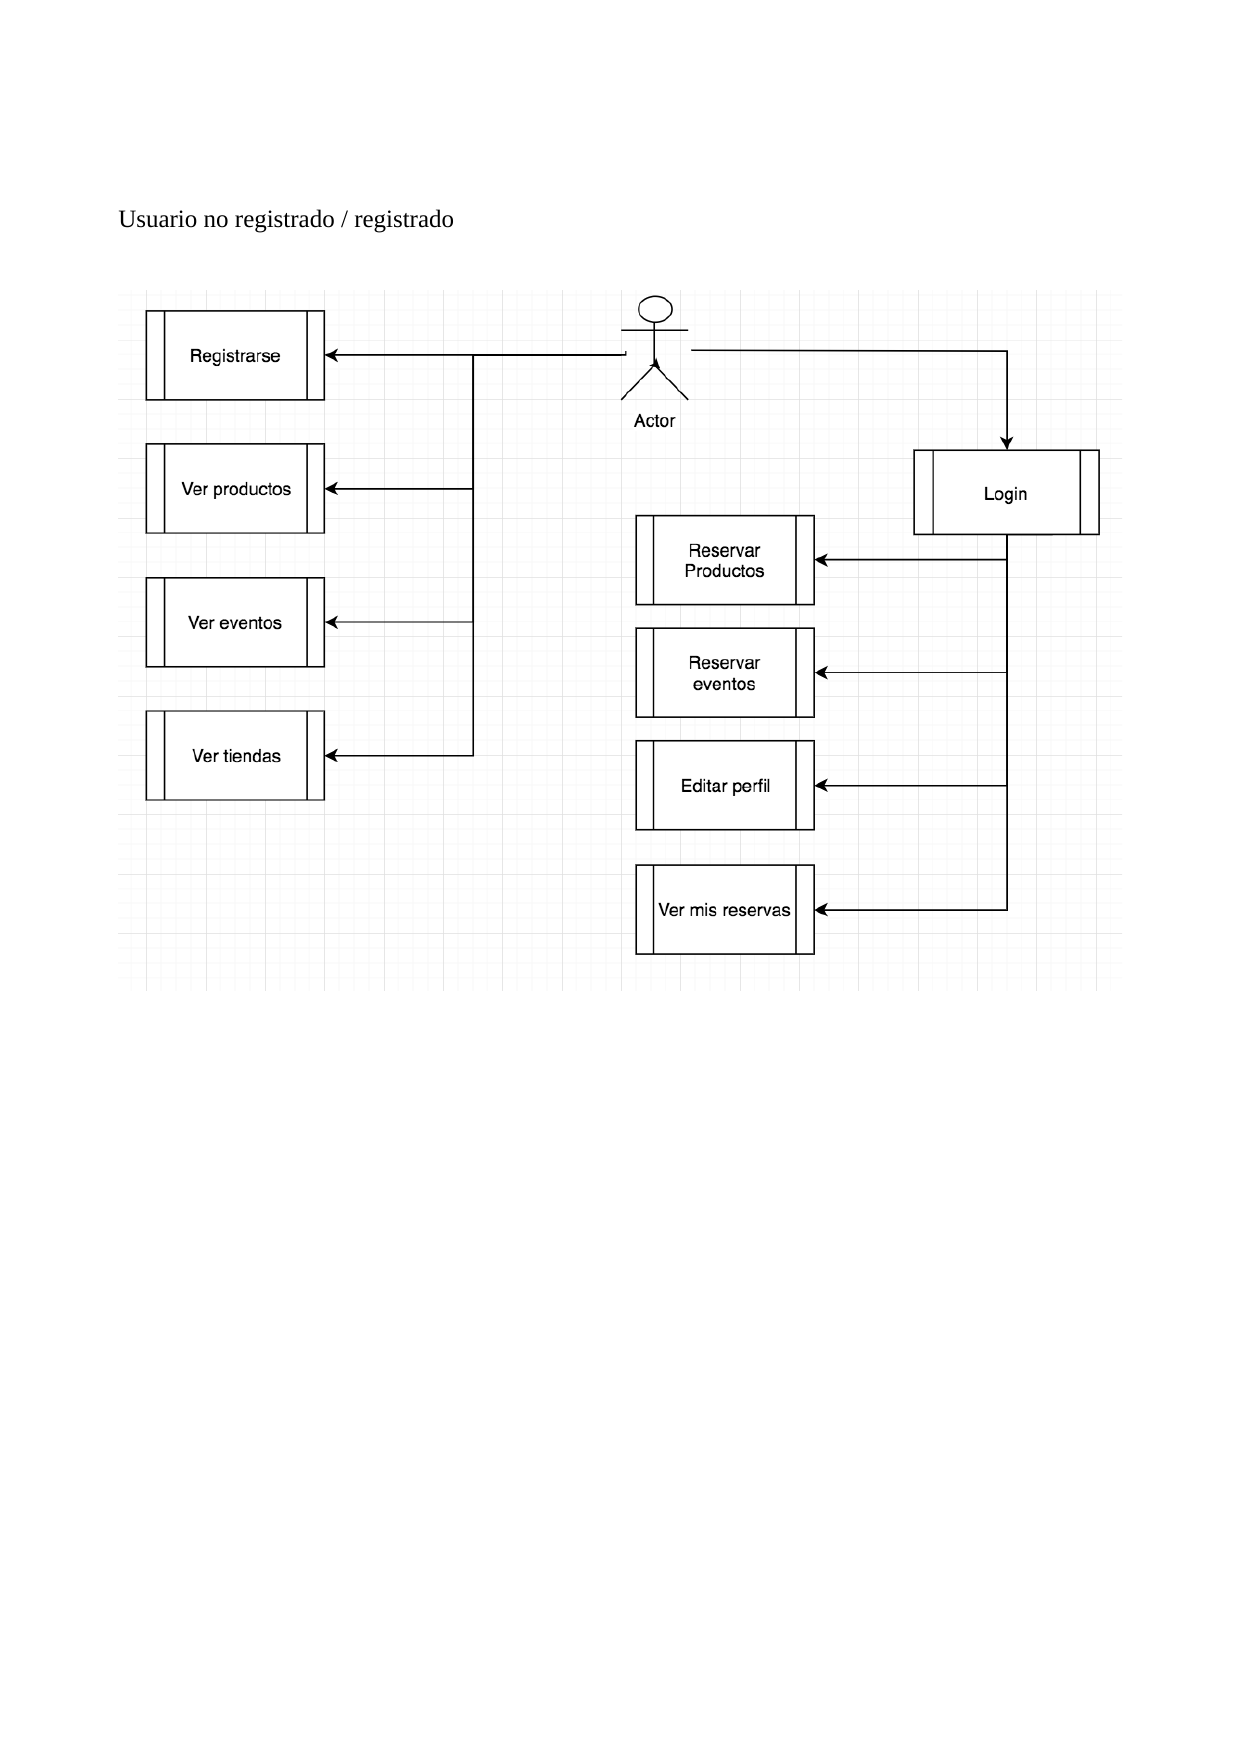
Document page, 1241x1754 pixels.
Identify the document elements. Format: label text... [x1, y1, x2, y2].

picture [118, 290, 1123, 991]
text Usuario no registrado / registrado [118, 204, 1122, 233]
